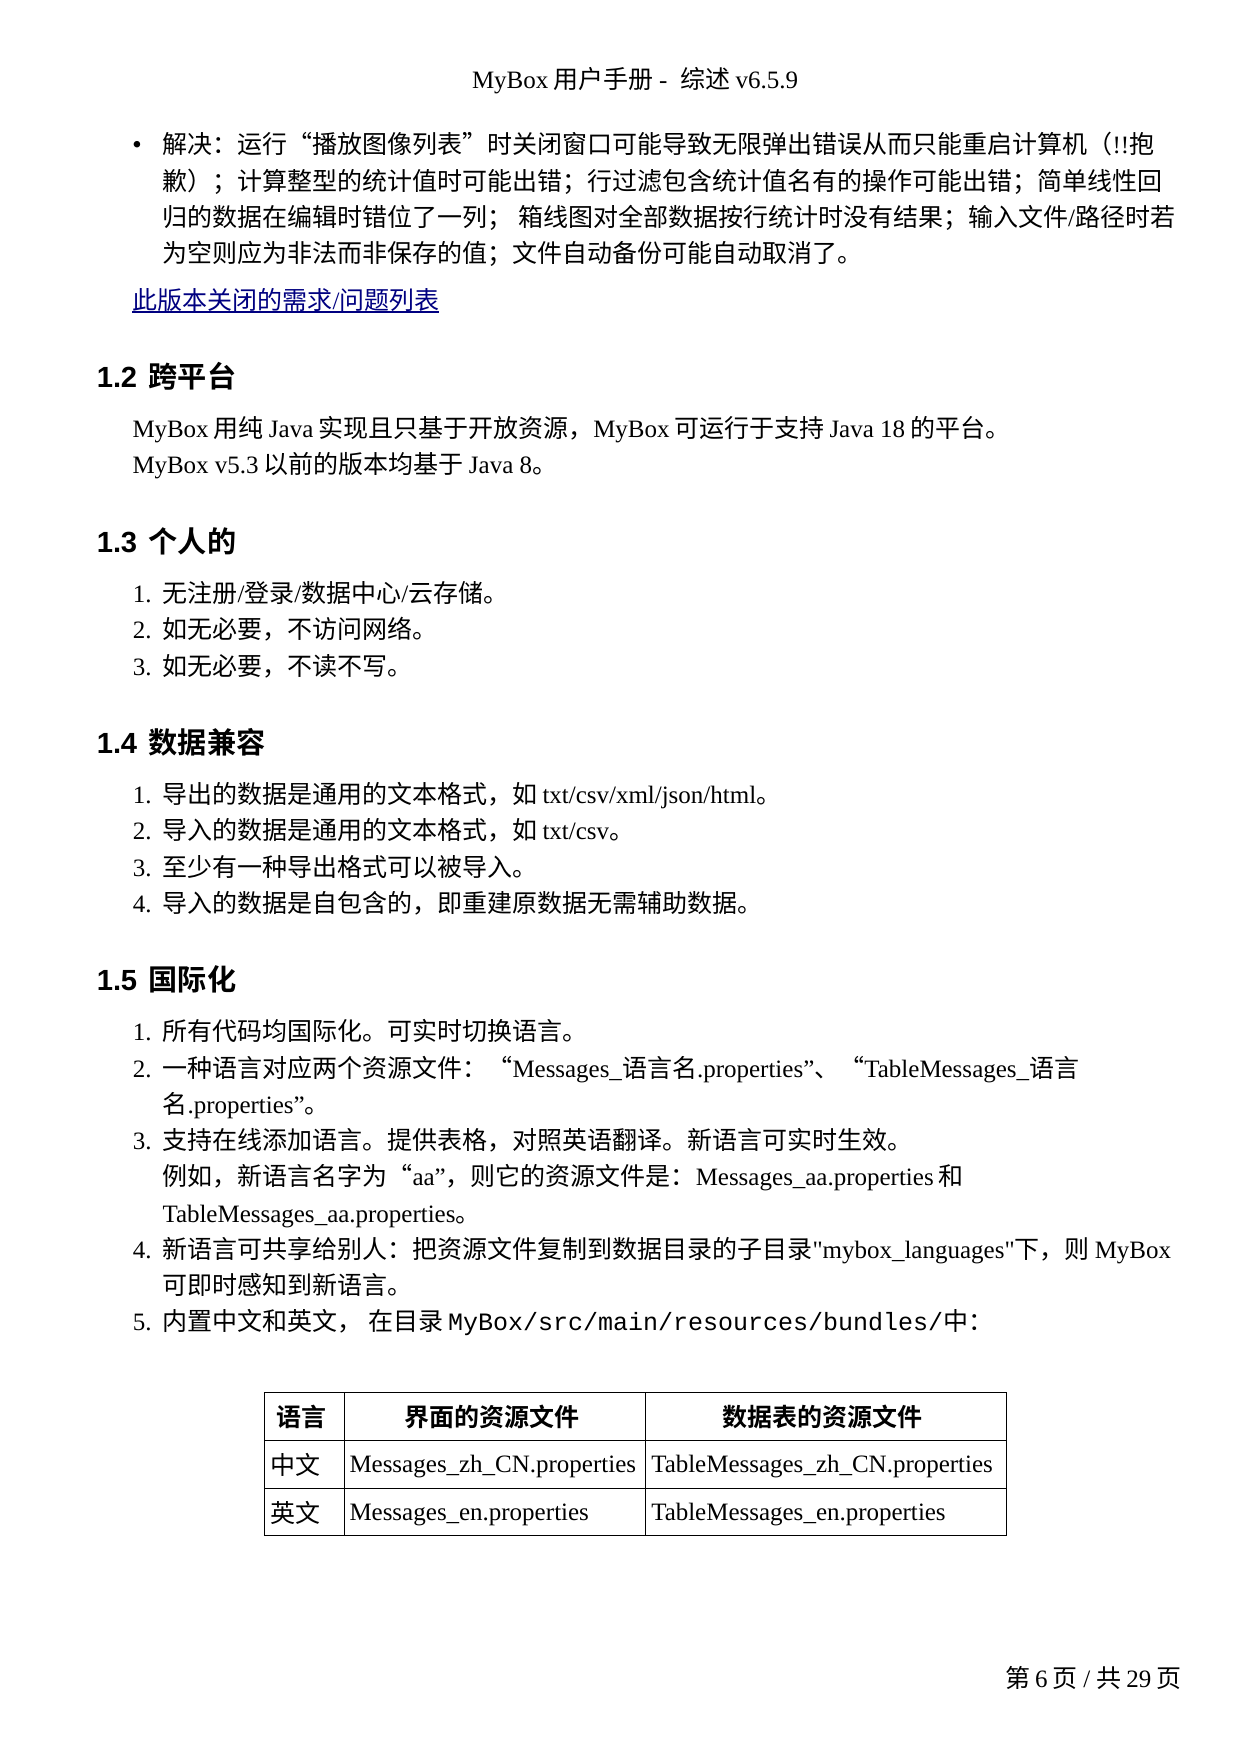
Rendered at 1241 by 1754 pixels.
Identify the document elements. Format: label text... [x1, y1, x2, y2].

list 新语言可共享给别人：把资源文件复制到数据目录的子目录"mybox_languages"下，则MyBox可即时感知到新语言。 [133, 1229, 1181, 1302]
list 导出的数据是通用的文本格式，如txt/csv/xml/json/html。 [133, 774, 1181, 811]
list 至少有一种导出格式可以被导入。 [133, 847, 1181, 883]
subtitle 跨平台 [88, 354, 1181, 396]
text MyBox用纯Java实现且只基于开放资源，MyBox可运行于支持Java 18的平台。 MyBox v5.3以前的版本均基于Java 8。 [88, 409, 1181, 481]
list 如无必要，不读不写。 [133, 646, 1181, 682]
list 导入的数据是自包含的，即重建原数据无需辅助数据。 [133, 883, 1181, 919]
list 内置中文和英文， 在目录MyBox/src/main/resources/bundles/中： [133, 1302, 1181, 1338]
subtitle 个人的 [88, 519, 1181, 561]
list 一种语言对应两个资源文件：“Messages_语言名.properties”、“TableMessages_语言名.properties”。 [133, 1048, 1181, 1121]
table_cell Messages_en.properties [345, 1489, 645, 1535]
list 如无必要，不访问网络。 [133, 610, 1181, 646]
table_header 语言 [265, 1393, 344, 1440]
text 此版本关闭的需求/问题列表 [88, 282, 1181, 316]
table_cell 英文 [265, 1489, 344, 1535]
table_header 数据表的资源文件 [646, 1393, 1006, 1440]
table_cell Messages_zh_CN.properties [345, 1441, 645, 1488]
list 支持在线添加语言。提供表格，对照英语翻译。新语言可实时生效。 例如，新语言名字为“aa”，则它的资源文件是：Messages_aa.properties和TableMessages_aa.properties。 [133, 1121, 1181, 1229]
table_cell TableMessages_en.properties [646, 1489, 1006, 1535]
table_header 界面的资源文件 [345, 1393, 645, 1440]
list 导入的数据是通用的文本格式，如txt/csv。 [133, 811, 1181, 847]
subtitle 国际化 [88, 957, 1181, 999]
list 解决：运行“播放图像列表”时关闭窗口可能导致无限弹出错误从而只能重启计算机（!!抱歉）；计算整型的统计值时可能出错；行过滤包含统计值名有的操作可能出错；简单线性回归的数据在编辑时错位了一列； 箱线图对全部数据按行统计时没有结果；输入文件/路径时若为空则应为非法而非保存的值；文件自动备份可能自动取消了。 [133, 125, 1181, 270]
subtitle 数据兼容 [88, 720, 1181, 762]
table_cell TableMessages_zh_CN.properties [646, 1441, 1006, 1488]
list 所有代码均国际化。可实时切换语言。 [133, 1012, 1181, 1048]
list 无注册/登录/数据中心/云存储。 [133, 573, 1181, 610]
table_cell 中文 [265, 1441, 344, 1488]
